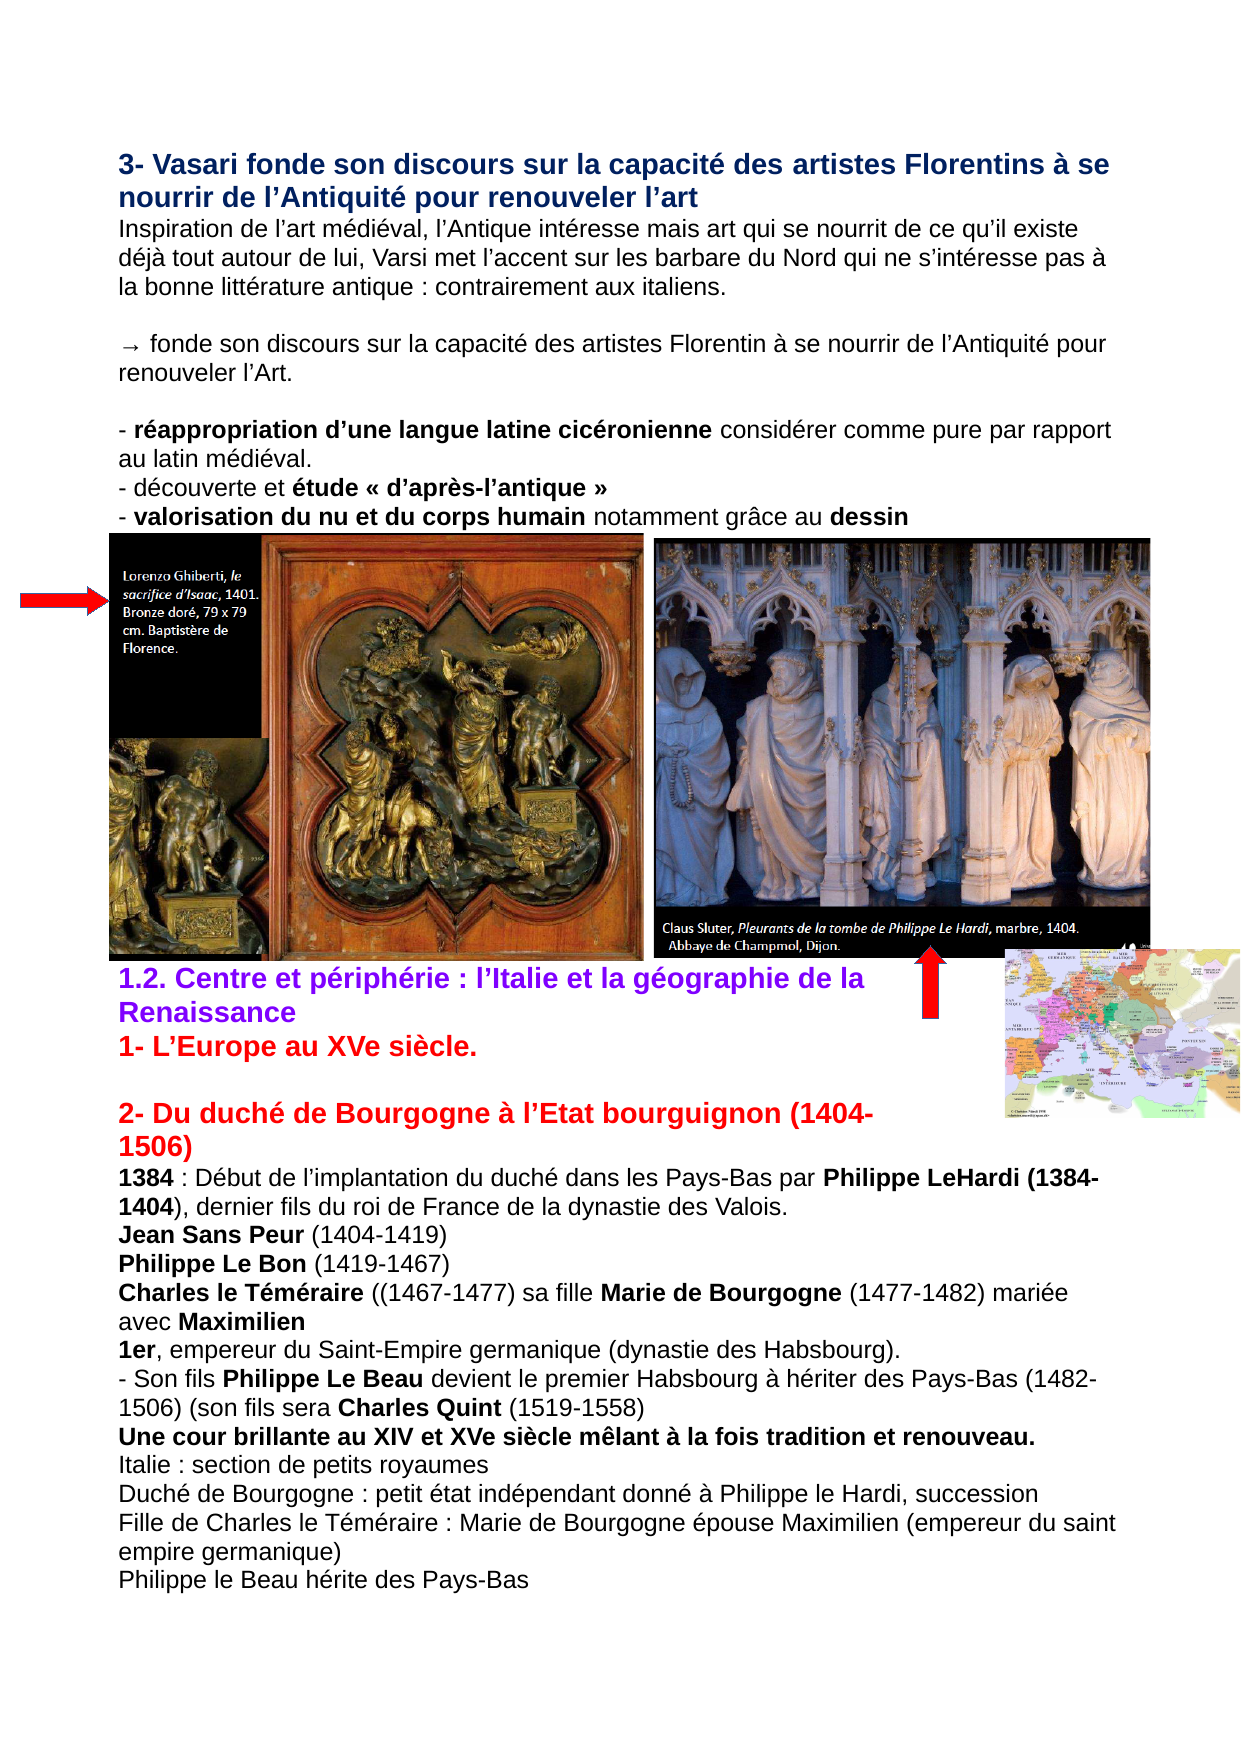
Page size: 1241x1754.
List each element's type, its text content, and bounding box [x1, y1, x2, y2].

text 1- L’Europe au XVe siècle. [118, 1028, 1004, 1062]
text Charles le Téméraire ((1467-1477) sa fille Marie de Bourgogne (1477-1482) mariée avec Maximilien [118, 1278, 1122, 1335]
picture [653, 538, 1241, 1118]
text Renaissance [118, 995, 1004, 1028]
text Philippe Le Bon (1419-1467) [118, 1249, 1122, 1278]
text Fille de Charles le Téméraire : Marie de Bourgogne épouse Maximilien (empereur du saint empire germanique) [118, 1508, 1122, 1565]
text 3- Vasari fonde son discours sur la capacité des artistes Florentins à se nourrir de l’Antiquité pour renouveler l’art [118, 147, 1122, 214]
text 1506) [118, 1129, 1122, 1163]
text 1er, empereur du Saint-Empire germanique (dynastie des Habsbourg). [118, 1335, 1122, 1364]
picture [109, 533, 644, 961]
text - valorisation du nu et du corps humain notamment grâce au dessin [118, 501, 1122, 530]
text 1384 : Début de l’implantation du duché dans les Pays-Bas par Philippe LeHardi (1384-1404), dernier fils du roi de France de la dynastie des Valois. [118, 1163, 1122, 1220]
text → fonde son discours sur la capacité des artistes Florentin à se nourrir de l’Antiquité pour renouveler l’Art. [118, 329, 1122, 386]
text Inspiration de l’art médiéval, l’Antique intéresse mais art qui se nourrit de ce qu’il existe déjà tout autour de lui, Varsi met l’accent sur les barbare du Nord qui ne s’intéresse pas à la bonne littérature antique : contrairement aux italiens. [118, 214, 1122, 300]
text - réappropriation d’une langue latine cicéronienne considérer comme pure par rapport au latin médiéval. [118, 415, 1122, 473]
text Philippe le Beau hérite des Pays-Bas [118, 1565, 1122, 1594]
text - découverte et étude « d’après-l’antique » [118, 473, 1122, 501]
text Italie : section de petits royaumes [118, 1450, 1122, 1479]
text - Son fils Philippe Le Beau devient le premier Habsbourg à hériter des Pays-Bas (1482-1506) (son fils sera Charles Quint (1519-1558) [118, 1364, 1122, 1421]
text [939, 961, 1004, 995]
text Une cour brillante au XIV et XVe siècle mêlant à la fois tradition et renouveau. [118, 1421, 1122, 1450]
text Duché de Bourgogne : petit état indépendant donné à Philippe le Hardi, succession [118, 1479, 1122, 1508]
text Jean Sans Peur (1404-1419) [118, 1220, 1122, 1249]
text 2- Du duché de Bourgogne à l’Etat bourguignon (1404- [118, 1096, 1122, 1129]
text 1.2. Centre et périphérie : l’Italie et la géographie de la [118, 961, 922, 995]
